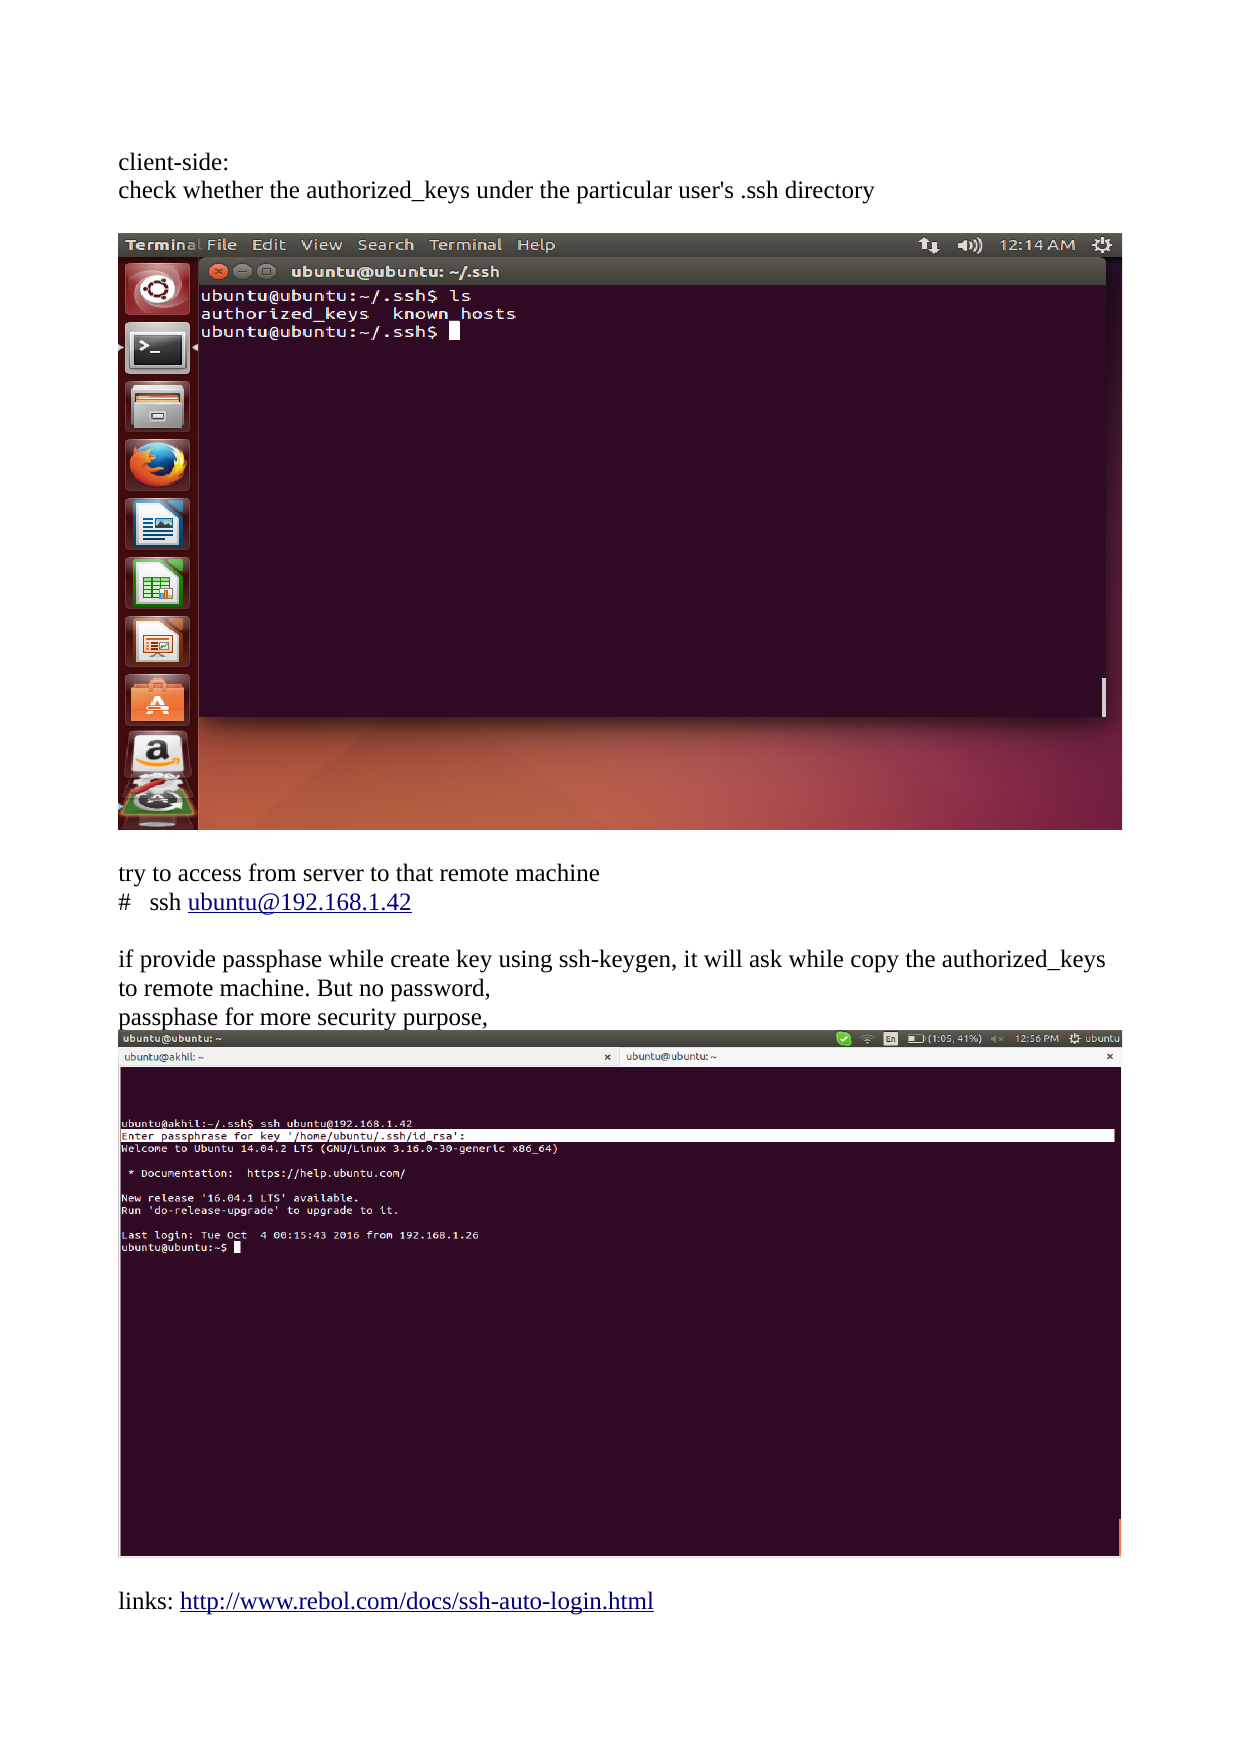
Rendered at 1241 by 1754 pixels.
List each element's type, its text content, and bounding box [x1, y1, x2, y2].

text check whether the authorized_keys under the particular user's .ssh directory [118, 176, 1122, 204]
picture [118, 1030, 1123, 1558]
picture [118, 233, 1123, 830]
text client-side: [118, 147, 1122, 176]
text passphase for more security purpose, [118, 1002, 1122, 1030]
text # ssh ubuntu@192.168.1.42 [118, 887, 1122, 916]
text try to access from server to that remote machine [118, 858, 1122, 887]
text links: http://www.rebol.com/docs/ssh-auto-login.html [118, 1586, 1122, 1615]
text if provide passphase while create key using ssh-keygen, it will ask while copy the authorized_keys to remote machine. But no password, [118, 944, 1122, 1002]
